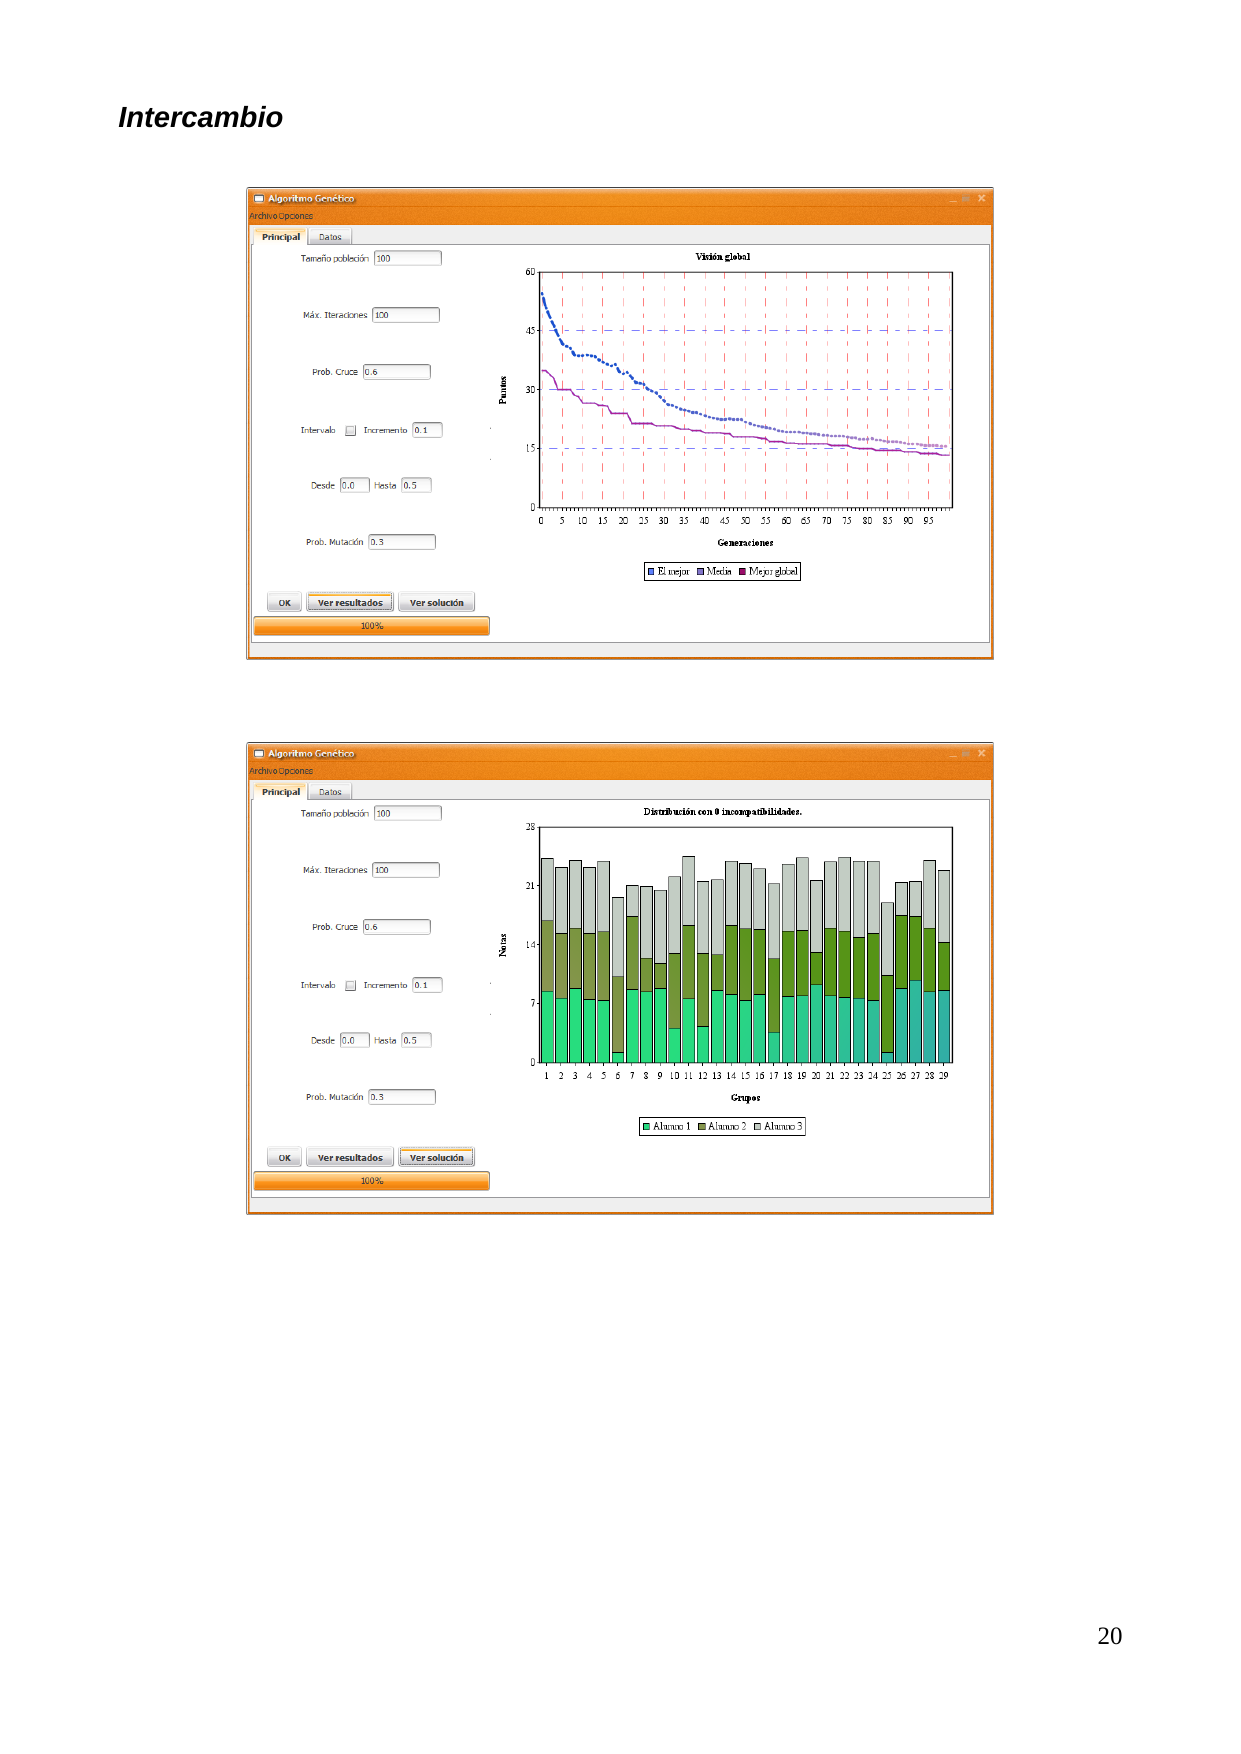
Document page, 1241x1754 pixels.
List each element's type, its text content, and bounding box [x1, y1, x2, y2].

subtitle Intercambio [118, 100, 1122, 133]
